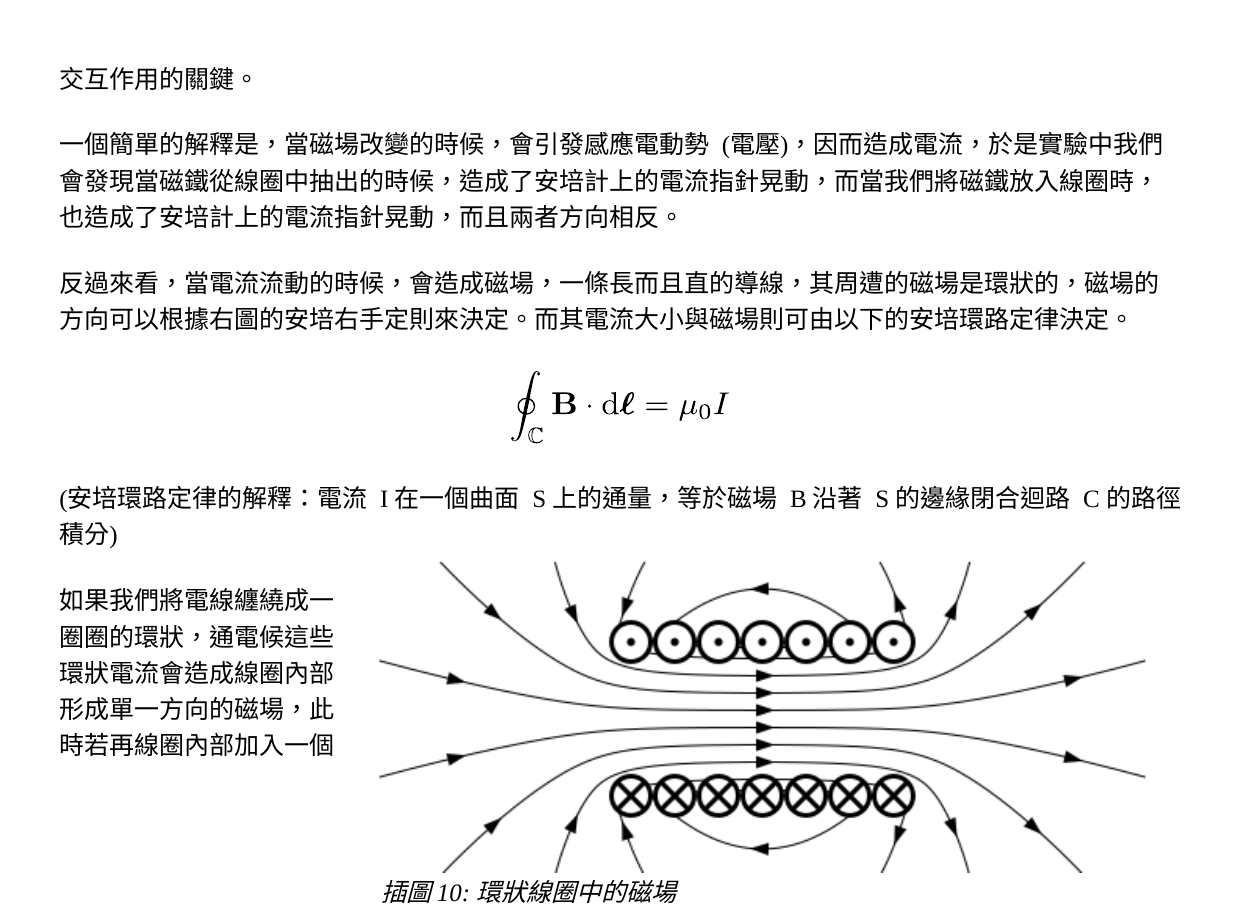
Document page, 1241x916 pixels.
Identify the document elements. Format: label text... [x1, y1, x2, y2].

text (安培環路定律的解釋：電流 I 在一個曲面 S 上的通量，等於磁場 B 沿著 S 的邊緣閉合迴路 C 的路徑積分) [59, 479, 1181, 551]
picture [378, 556, 1166, 873]
text 反過來看，當電流流動的時候，會造成磁場，一條長而且直的導線，其周遭的磁場是環狀的，磁場的方向可以根據右圖的安培右手定則來決定。而其電流大小與磁場則可由以下的安培環路定律決定。 [59, 263, 1181, 336]
text 交互作用的關鍵。 [59, 59, 1181, 95]
text 如果我們將電線纏繞成一圈圈的環狀，通電候這些環狀電流會造成線圈內部形成單一方向的磁場，此時若再線圈內部加入一個 [59, 581, 378, 762]
text [1166, 581, 1181, 762]
text 插圖 10: 環狀線圈中的磁場 [381, 600, 1168, 908]
text 一個簡單的解釋是，當磁場改變的時候，會引發感應電動勢 (電壓)，因而造成電流，於是實驗中我們會發現當磁鐵從線圈中抽出的時候，造成了安培計上的電流指針晃動，而當我們將磁鐵放入線圈時，也造成了安培計上的電流指針晃動，而且兩者方向相反。 [59, 125, 1181, 234]
